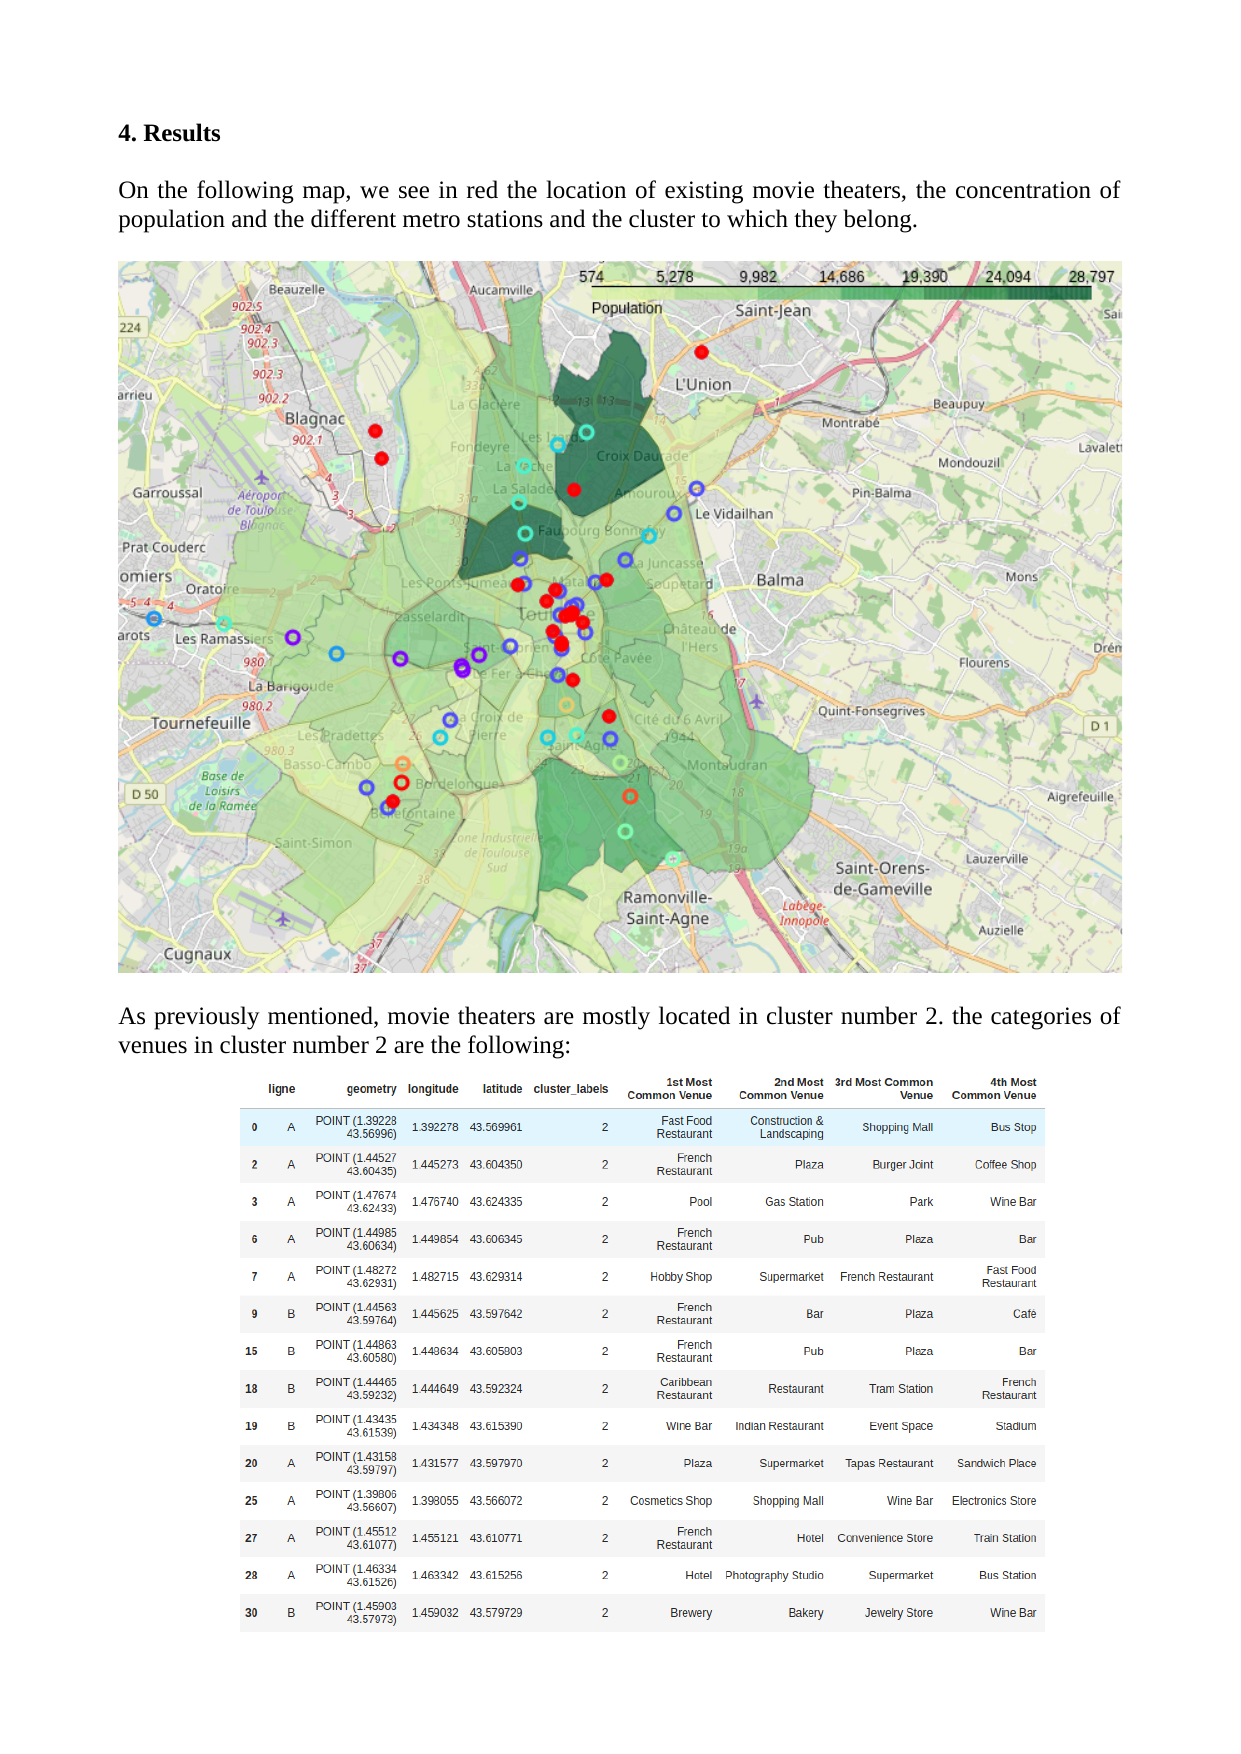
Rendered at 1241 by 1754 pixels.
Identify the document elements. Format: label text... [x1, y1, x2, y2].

picture [240, 1069, 1046, 1635]
text 4. Results [118, 118, 1122, 147]
text As previously mentioned, movie theaters are mostly located in cluster number 2. the categories of venues in cluster number 2 are the following: [118, 1001, 1122, 1058]
picture [118, 261, 1123, 973]
text On the following map, we see in red the location of existing movie theaters, the concentration of population and the different metro stations and the cluster to which they belong. [118, 176, 1122, 233]
